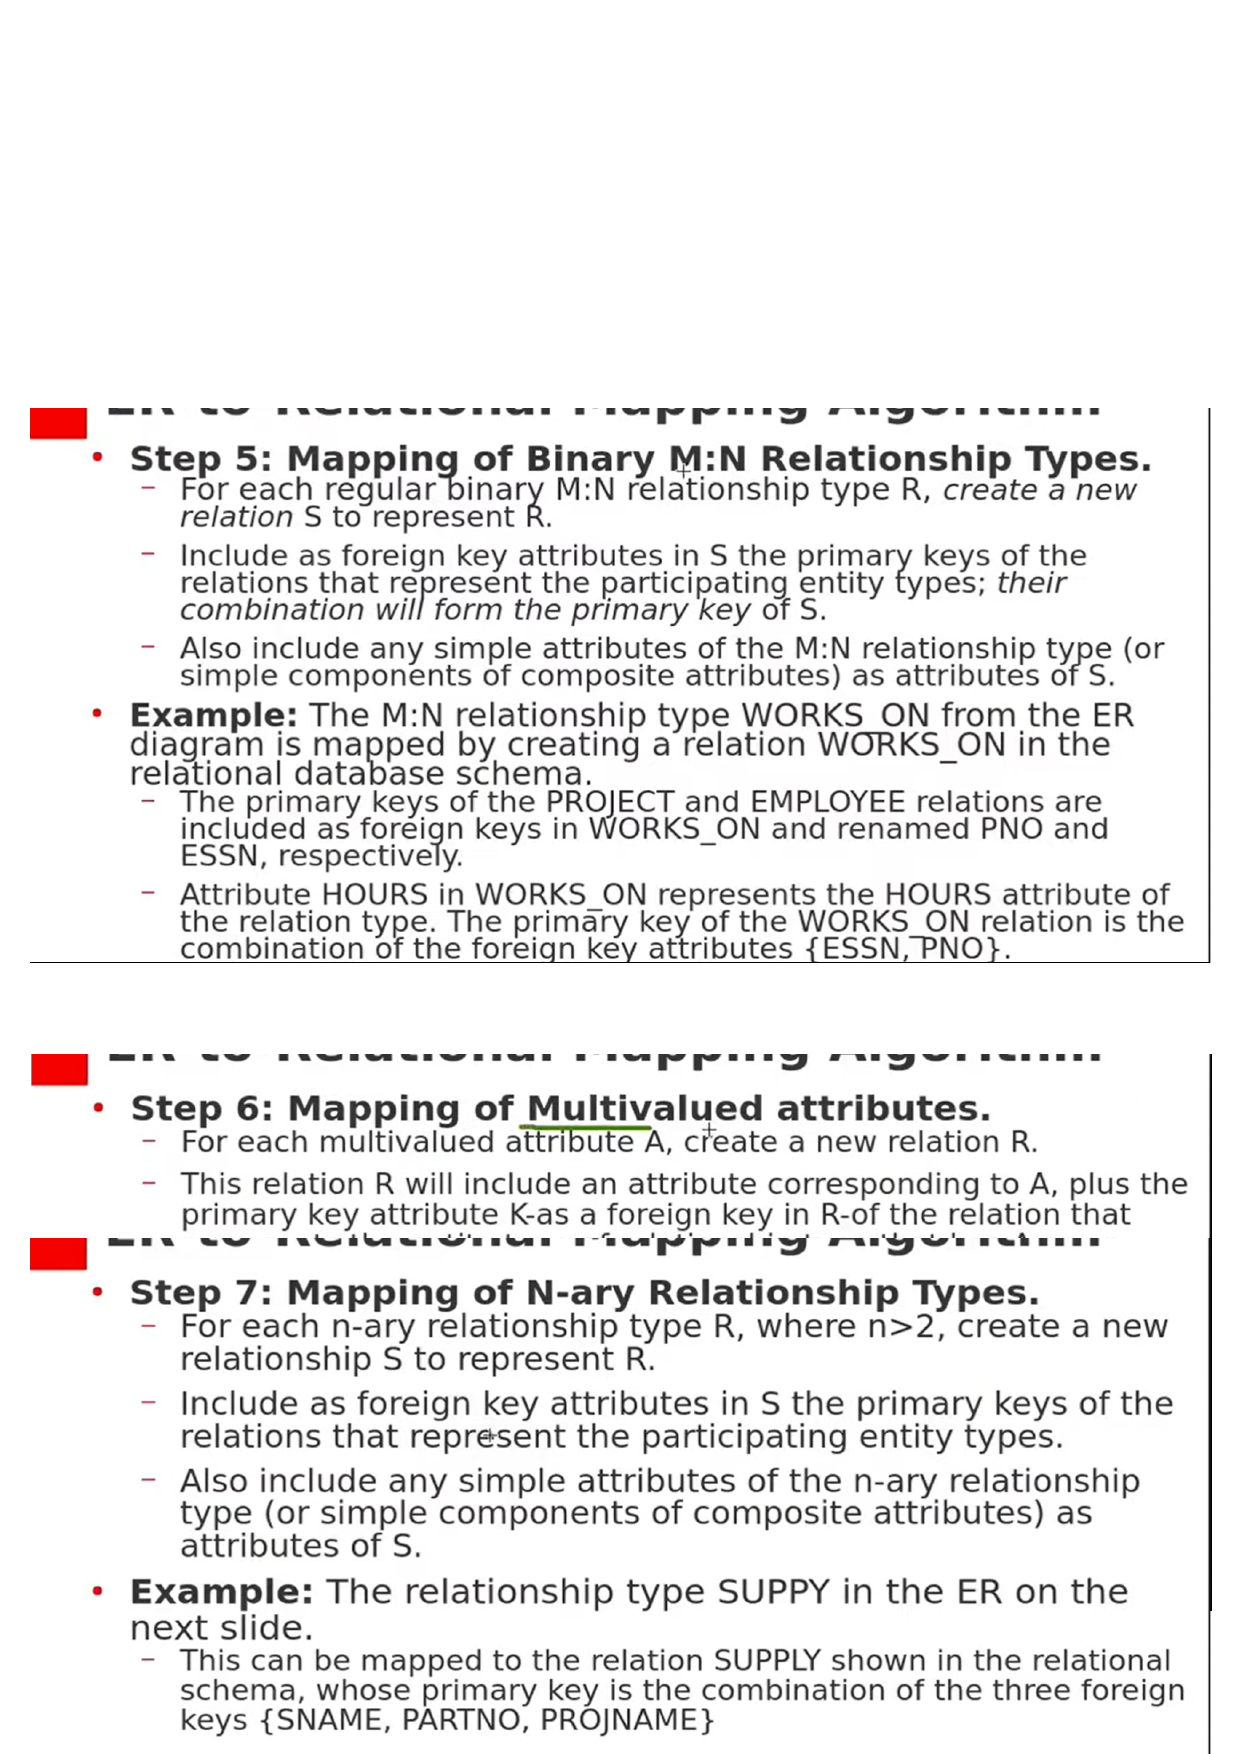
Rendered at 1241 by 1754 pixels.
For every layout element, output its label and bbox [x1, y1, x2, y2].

picture [30, 408, 1211, 963]
picture [30, 1054, 1212, 1754]
